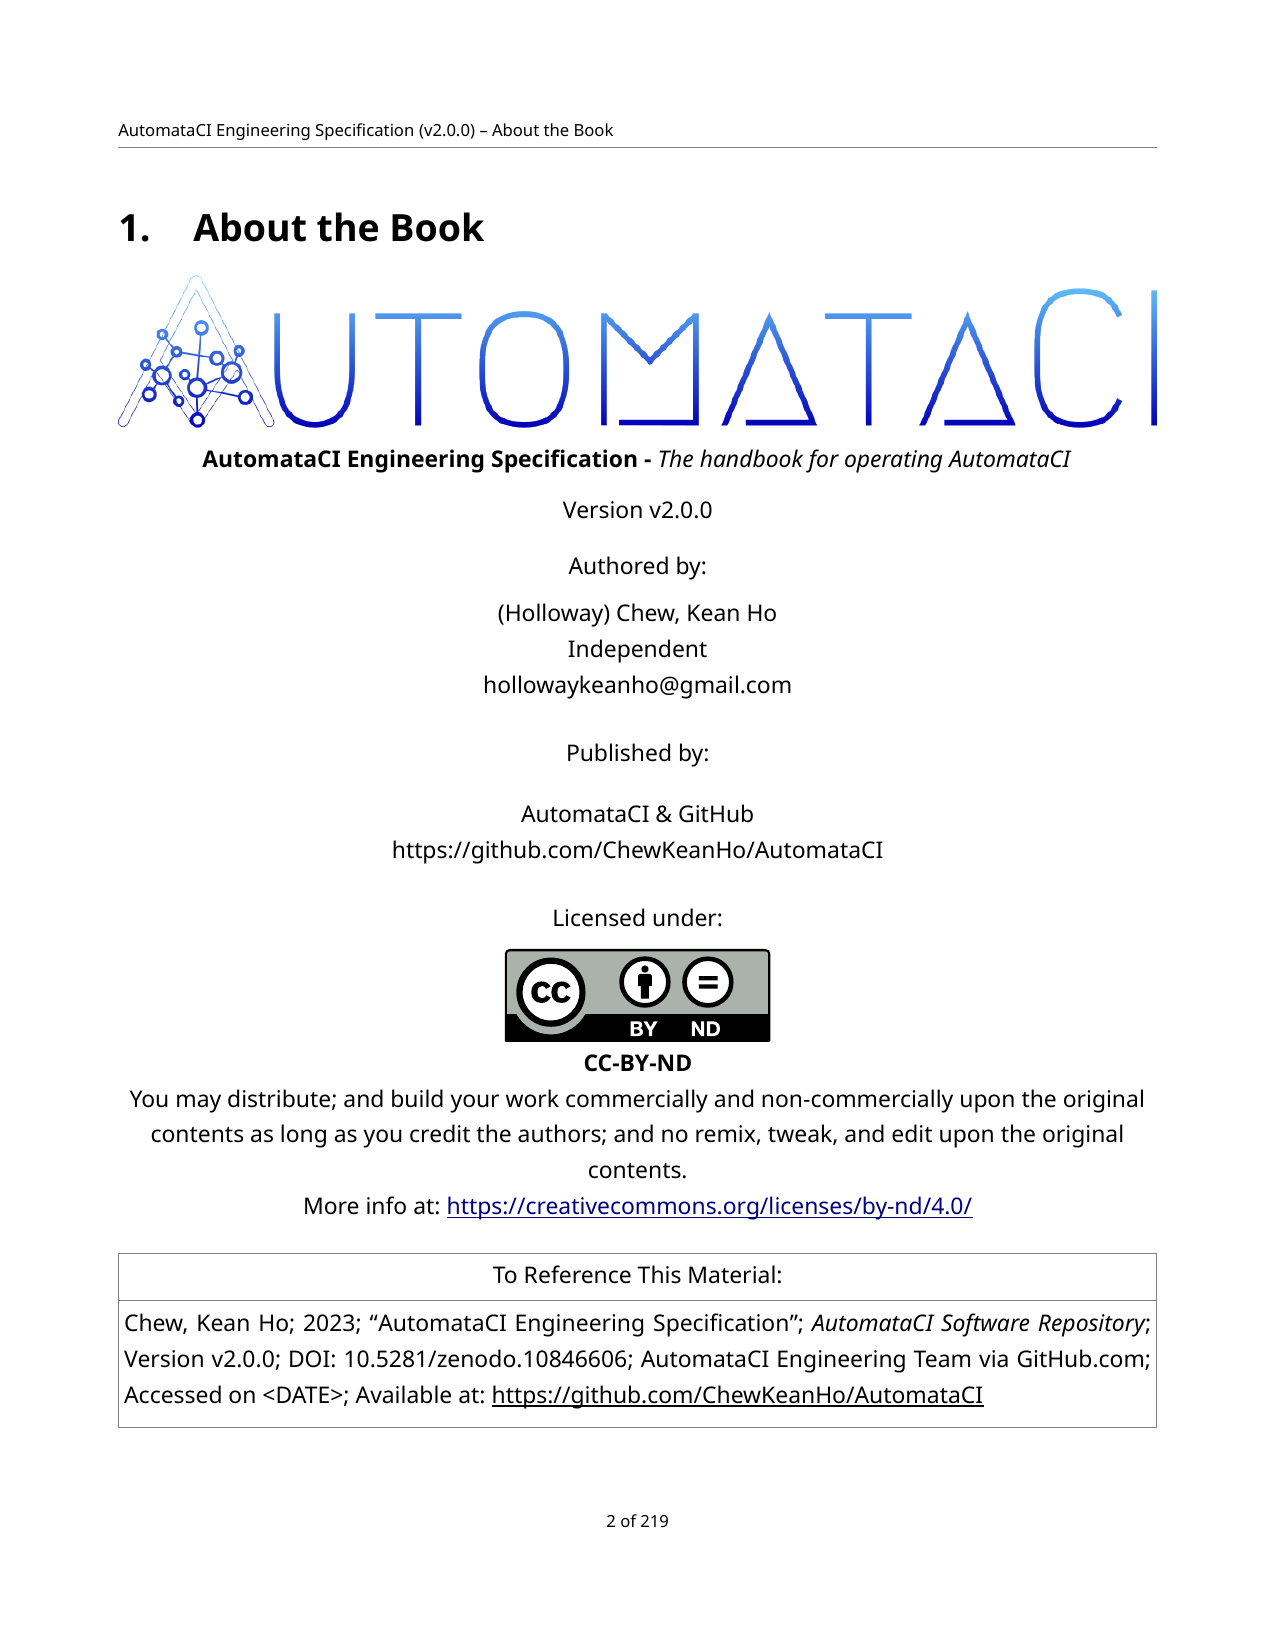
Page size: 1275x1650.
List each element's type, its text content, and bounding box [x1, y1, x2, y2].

table_header To Reference This Material: [119, 1254, 1156, 1300]
table_cell Chew, Kean Ho; 2023; “AutomataCI Engineering Specification”; AutomataCI Software Repository; Version v2.0.0; DOI: 10.5281/zenodo.10846606; AutomataCI Engineering Team via GitHub.com; Accessed on <DATE>; Available at: https://github.com/ChewKeanHo/AutomataCI [119, 1301, 1156, 1427]
picture [118, 265, 1157, 438]
table_header Published by: [118, 731, 1157, 793]
table_cell AutomataCI & GitHub https://github.com/ChewKeanHo/AutomataCI [118, 793, 1157, 875]
subtitle About the Book [118, 201, 1157, 252]
table_cell (Holloway) Chew, Kean Ho Independent hollowaykeanho@gmail.com [118, 591, 1157, 709]
table_cell You may distribute; and build your work commercially and non-commercially upon the original contents as long as you credit the authors; and no remix, tweak, and edit upon the original contents. More info at: https://creativecommons.org/licenses/by-nd/4.0/ [118, 943, 1157, 1231]
text AutomataCI Engineering Specification - The handbook for operating AutomataCI [118, 443, 1157, 474]
table_header Licensed under: [118, 897, 1157, 943]
table_header Authored by: [118, 545, 1157, 591]
text Version v2.0.0 [118, 493, 1157, 525]
